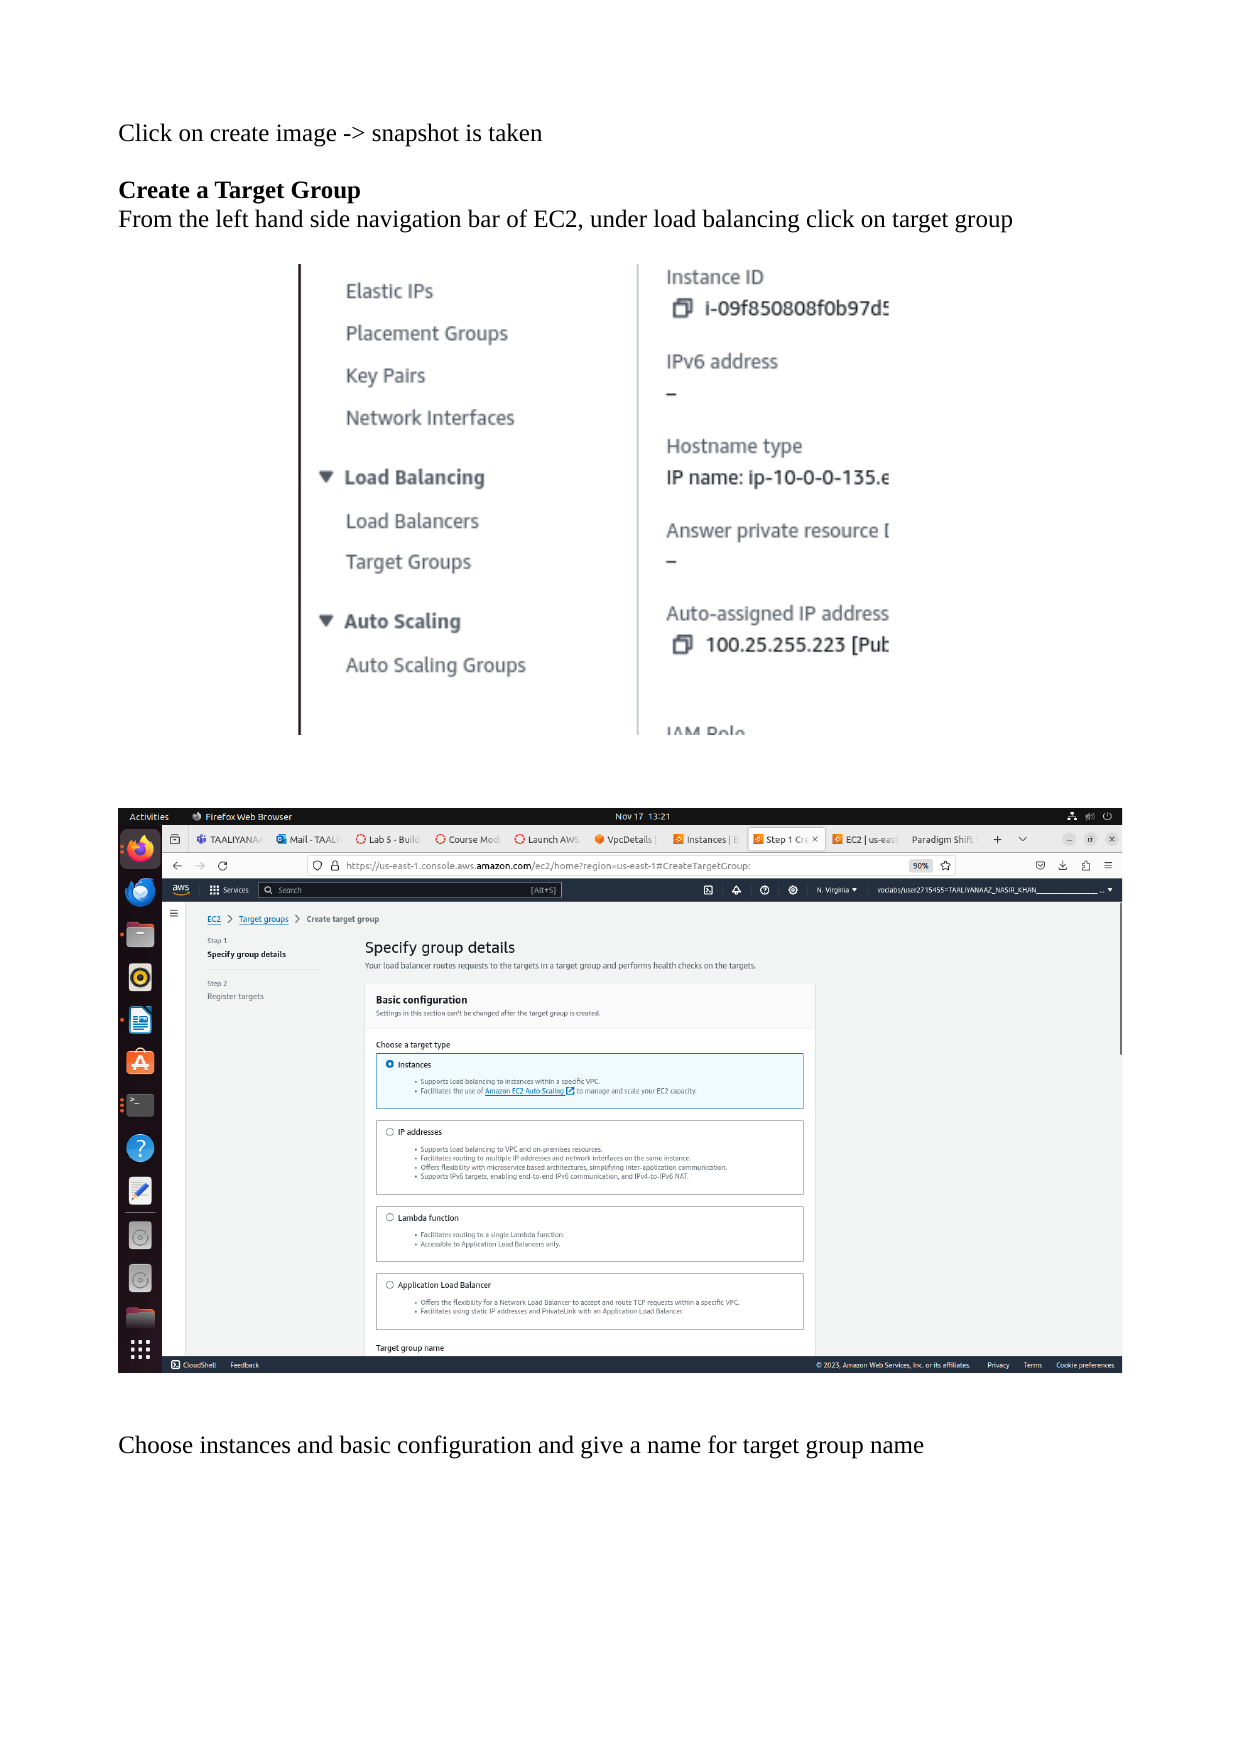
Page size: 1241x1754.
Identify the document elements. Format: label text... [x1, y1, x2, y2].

picture [298, 264, 889, 735]
text Create a Target Group [118, 176, 1122, 204]
text Choose instances and basic configuration and give a name for target group name [118, 1430, 1122, 1459]
picture [118, 808, 1123, 1373]
text From the left hand side navigation bar of EC2, under load balancing click on target group [118, 204, 1122, 233]
text Click on create image -> snapshot is taken [118, 118, 1122, 147]
